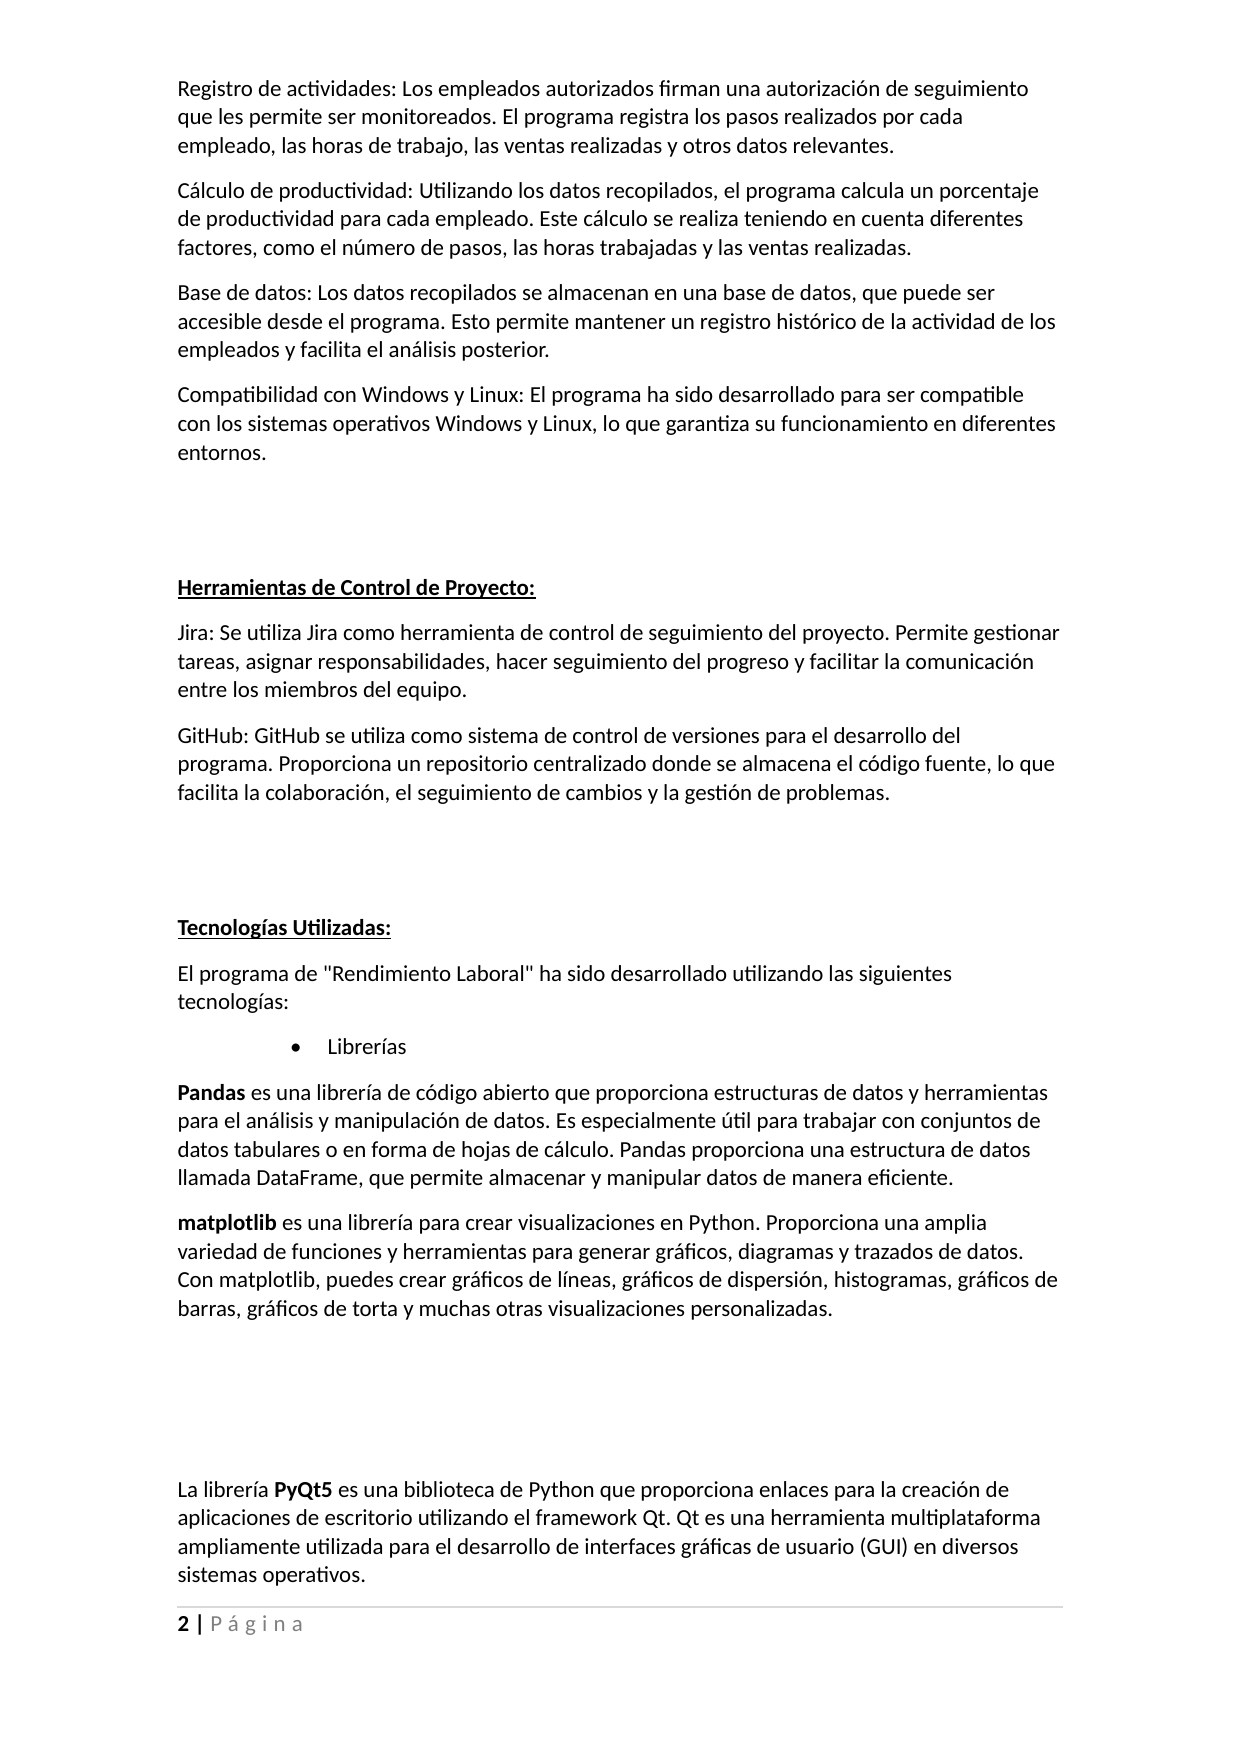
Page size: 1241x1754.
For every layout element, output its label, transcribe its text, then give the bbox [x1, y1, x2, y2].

text El programa de "Rendimiento Laboral" ha sido desarrollado utilizando las siguientes tecnologías: [177, 959, 1063, 1015]
text Pandas es una librería de código abierto que proporciona estructuras de datos y herramientas para el análisis y manipulación de datos. Es especialmente útil para trabajar con conjuntos de datos tabulares o en forma de hojas de cálculo. Pandas proporciona una estructura de datos llamada DataFrame, que permite almacenar y manipular datos de manera eficiente. [177, 1078, 1063, 1191]
text Jira: Se utiliza Jira como herramienta de control de seguimiento del proyecto. Permite gestionar tareas, asignar responsabilidades, hacer seguimiento del progreso y facilitar la comunicación entre los miembros del equipo. [177, 618, 1063, 704]
text Tecnologías Utilizadas: [177, 913, 1063, 942]
text La librería PyQt5 es una biblioteca de Python que proporciona enlaces para la creación de aplicaciones de escritorio utilizando el framework Qt. Qt es una herramienta multiplataforma ampliamente utilizada para el desarrollo de interfaces gráficas de usuario (GUI) en diversos sistemas operativos. [177, 1475, 1063, 1589]
text Herramientas de Control de Proyecto: [177, 573, 1063, 601]
text Compatibilidad con Windows y Linux: El programa ha sido desarrollado para ser compatible con los sistemas operativos Windows y Linux, lo que garantiza su funcionamiento en diferentes entornos. [177, 381, 1063, 466]
list Librerías [290, 1032, 1063, 1061]
text Registro de actividades: Los empleados autorizados firman una autorización de seguimiento que les permite ser monitoreados. El programa registra los pasos realizados por cada empleado, las horas de trabajo, las ventas realizadas y otros datos relevantes. [177, 74, 1063, 159]
text Base de datos: Los datos recopilados se almacenan en una base de datos, que puede ser accesible desde el programa. Esto permite mantener un registro histórico de la actividad de los empleados y facilita el análisis posterior. [177, 278, 1063, 363]
text matplotlib es una librería para crear visualizaciones en Python. Proporciona una amplia variedad de funciones y herramientas para generar gráficos, diagramas y trazados de datos. Con matplotlib, puedes crear gráficos de líneas, gráficos de dispersión, histogramas, gráficos de barras, gráficos de torta y muchas otras visualizaciones personalizadas. [177, 1208, 1063, 1322]
text Cálculo de productividad: Utilizando los datos recopilados, el programa calcula un porcentaje de productividad para cada empleado. Este cálculo se realiza teniendo en cuenta diferentes factores, como el número de pasos, las horas trabajadas y las ventas realizadas. [177, 176, 1063, 261]
text GitHub: GitHub se utiliza como sistema de control de versiones para el desarrollo del programa. Proporciona un repositorio centralizado donde se almacena el código fuente, lo que facilita la colaboración, el seguimiento de cambios y la gestión de problemas. [177, 721, 1063, 806]
